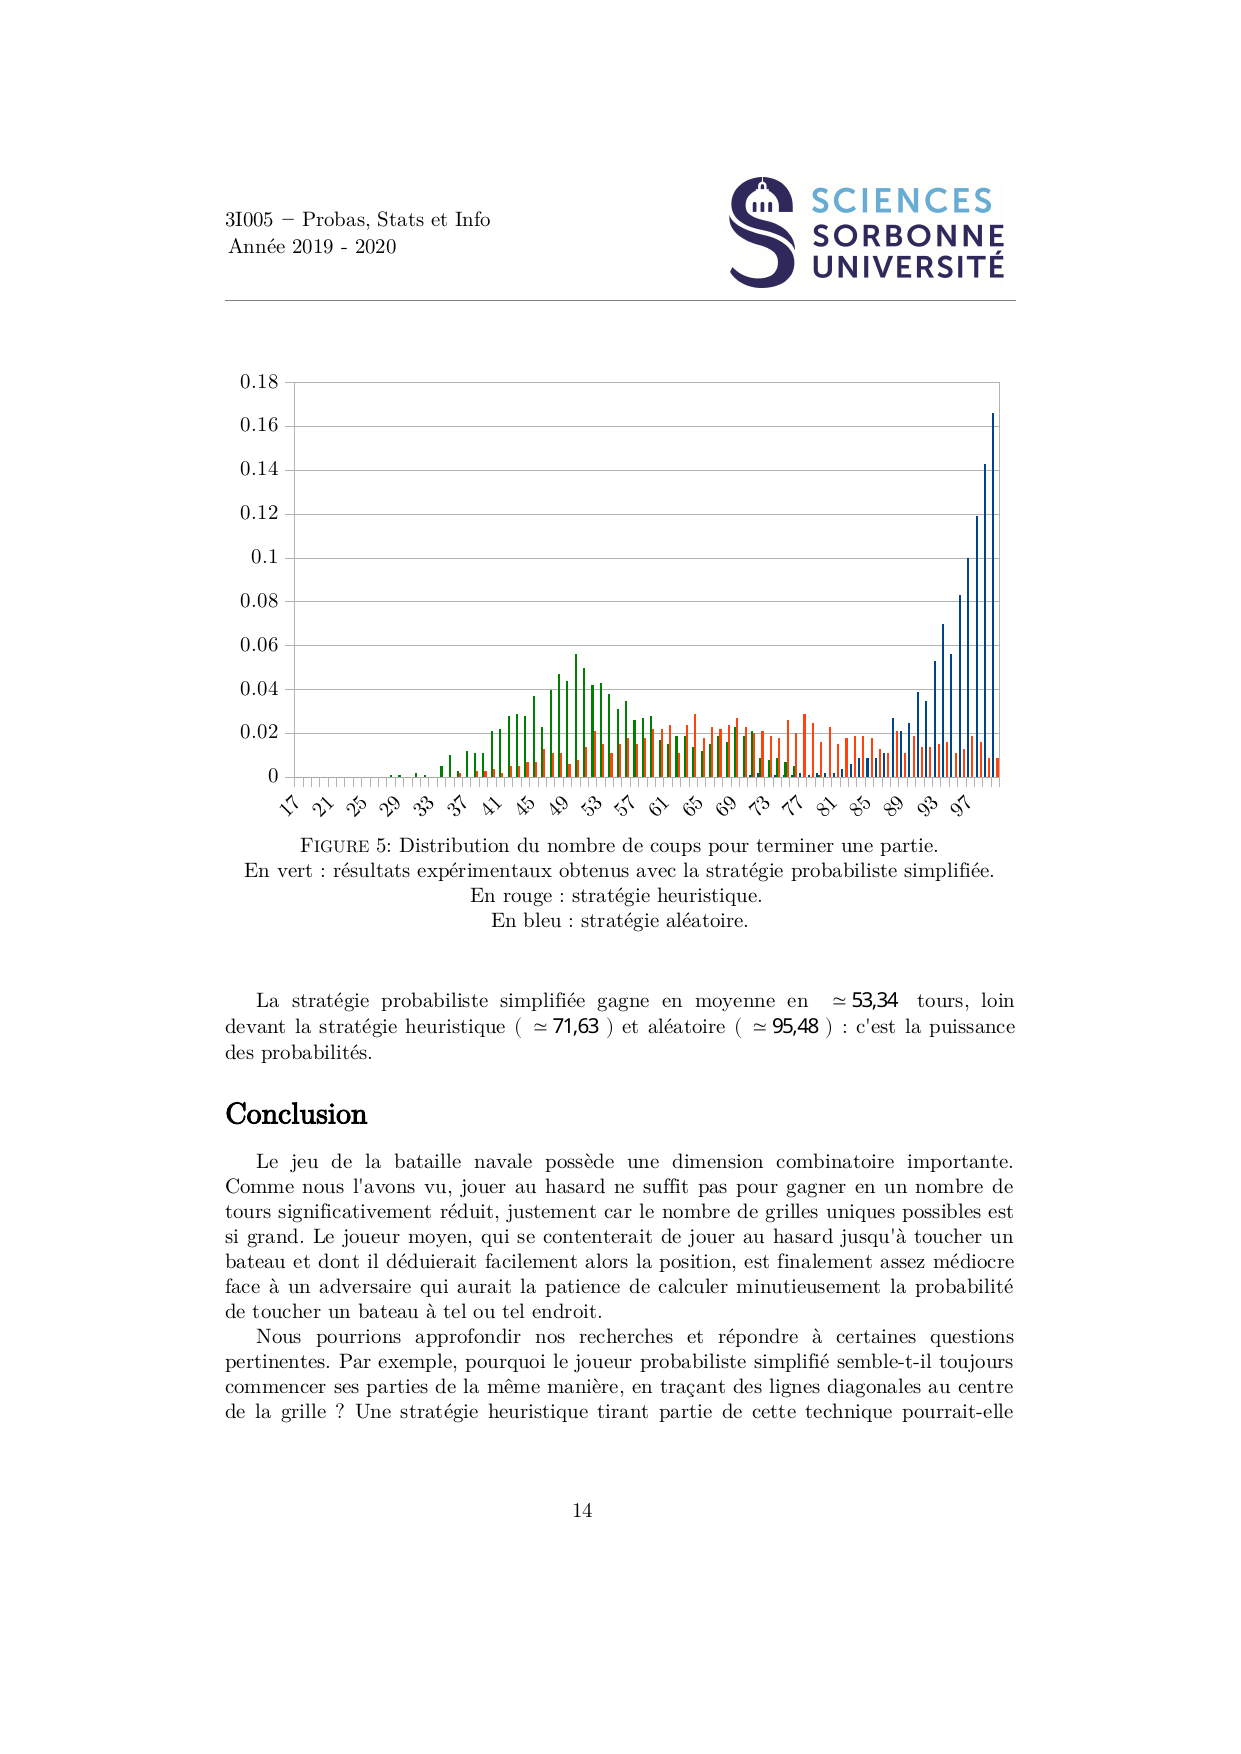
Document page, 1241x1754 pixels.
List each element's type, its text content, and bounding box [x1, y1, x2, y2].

picture [729, 177, 1004, 288]
text La stratégie probabiliste simplifiée gagne en moyenne en tours, loin devant la stratégie heuristique () et aléatoire () : c'est la puissance des probabilités. [225, 986, 1016, 1064]
text En vert : résultats expérimentaux obtenus avec la stratégie probabiliste simplifiée. [148, 856, 1092, 881]
text En bleu : stratégie aléatoire. [148, 906, 1092, 931]
text Nous pourrions approfondir nos recherches et répondre à certaines questions pertinentes. Par exemple, pourquoi le joueur probabiliste simplifié semble-t-il toujours commencer ses parties de la même manière, en traçant des lignes diagonales au centre de la grille ? Une stratégie heuristique tirant partie de cette technique pourrait-elle [225, 1323, 1016, 1423]
subtitle Conclusion [225, 1093, 1016, 1129]
text En rouge : stratégie heuristique. [148, 881, 1092, 906]
text Figure 5: Distribution du nombre de coups pour terminer une partie. [148, 363, 1092, 856]
text Le jeu de la bataille navale possède une dimension combinatoire importante. Comme nous l'avons vu, jouer au hasard ne suffit pas pour gagner en un nombre de tours significativement réduit, justement car le nombre de grilles uniques possibles est si grand. Le joueur moyen, qui se contenterait de jouer au hasard jusqu'à toucher un bateau et dont il déduierait facilement alors la position, est finalement assez médiocre face à un adversaire qui aurait la patience de calculer minutieusement la probabilité de toucher un bateau à tel ou tel endroit. [225, 1148, 1016, 1323]
